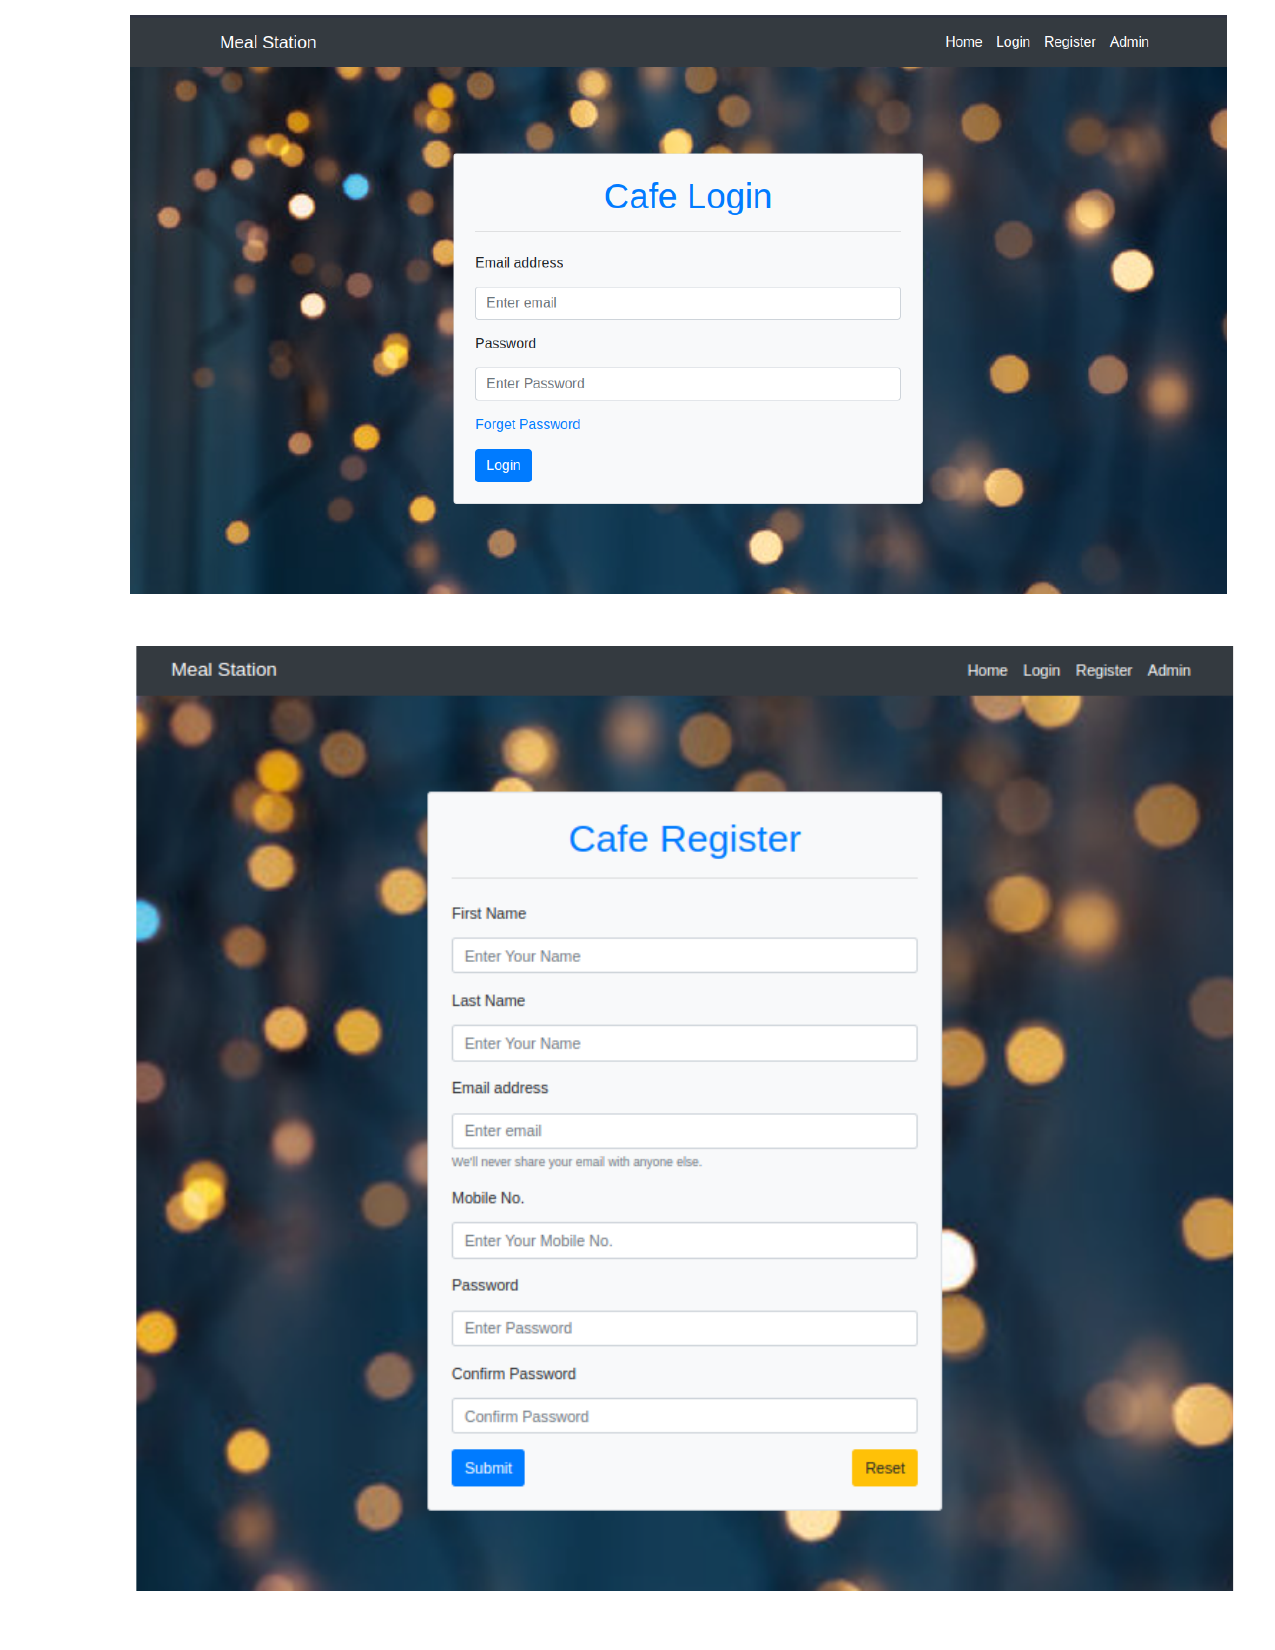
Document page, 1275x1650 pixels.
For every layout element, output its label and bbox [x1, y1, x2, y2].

picture [130, 15, 1227, 594]
picture [136, 646, 1234, 1591]
